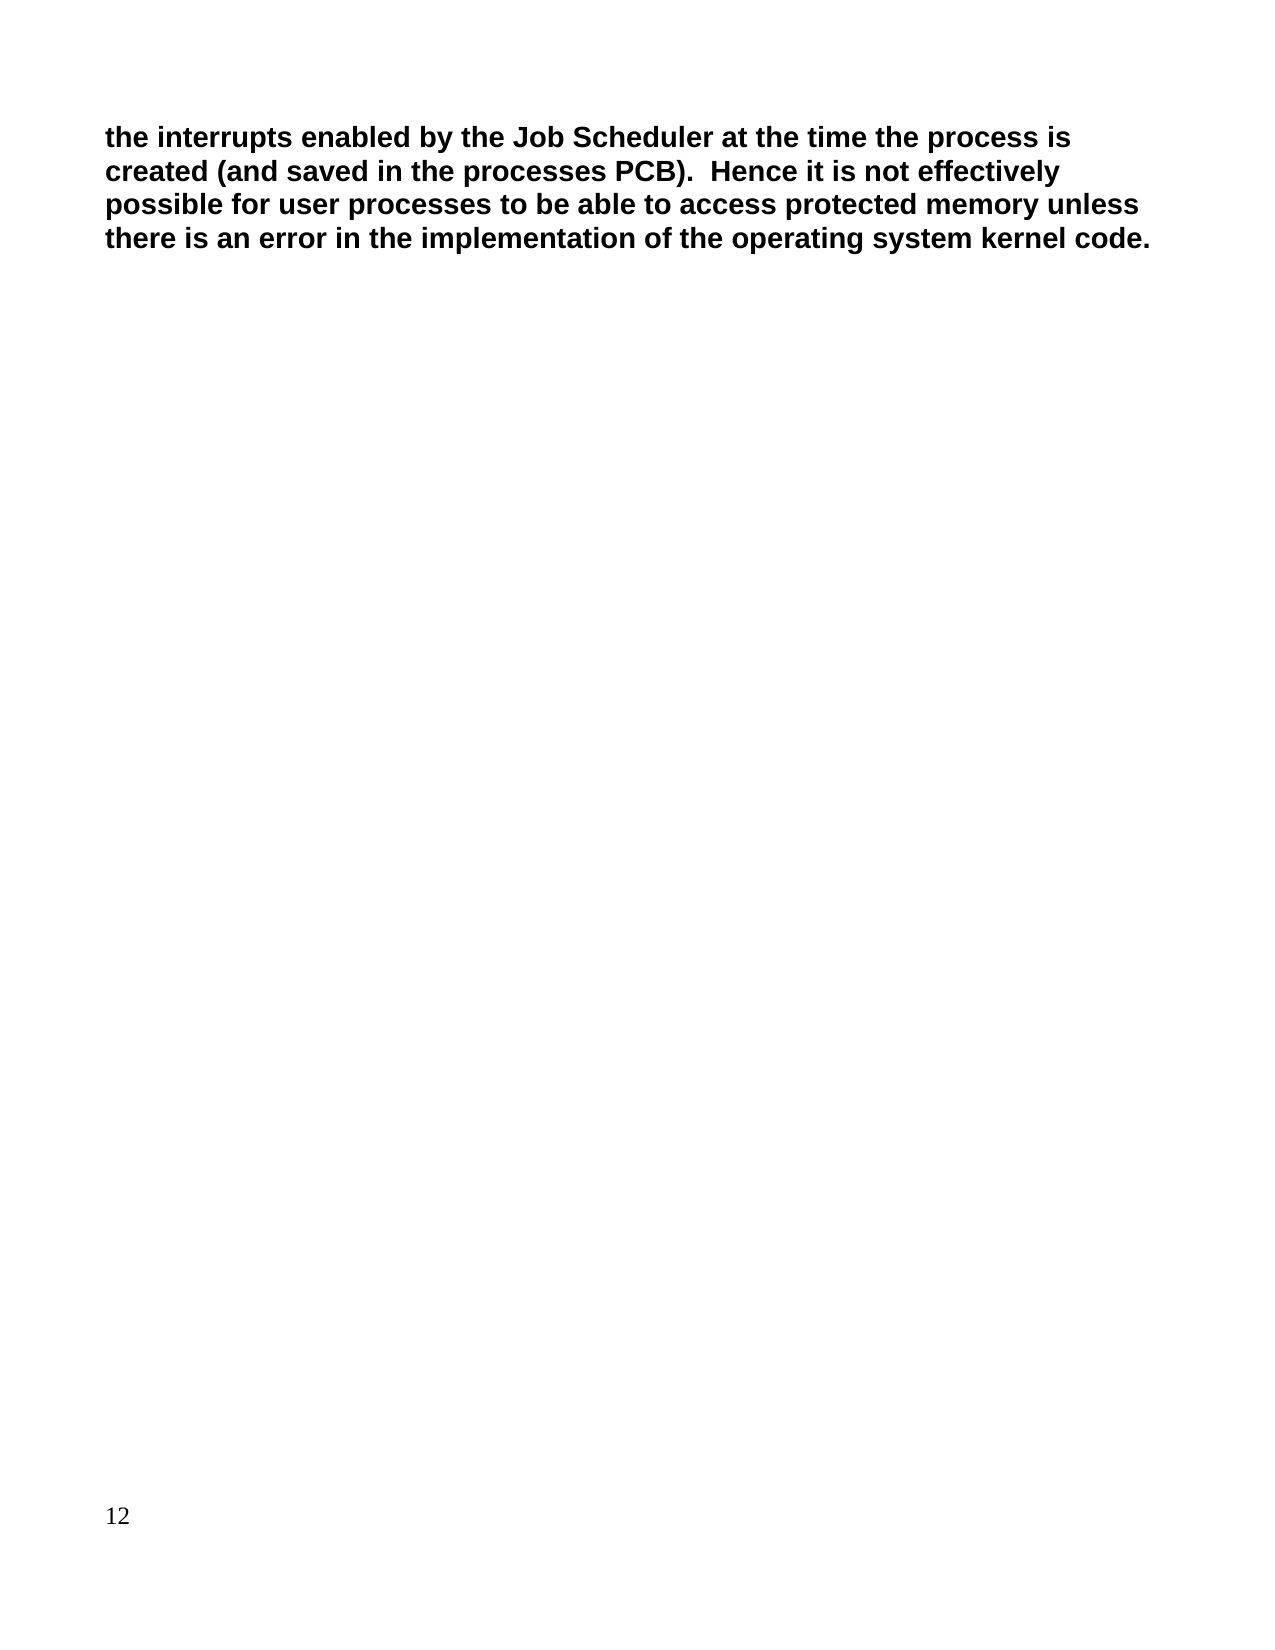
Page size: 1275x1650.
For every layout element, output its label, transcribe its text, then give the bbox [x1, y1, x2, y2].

title the interrupts enabled by the Job Scheduler at the time the process is created (and saved in the processes PCB). Hence it is not effectively possible for user processes to be able to access protected memory unless there is an error in the implementation of the operating system kernel code. [105, 120, 1170, 254]
